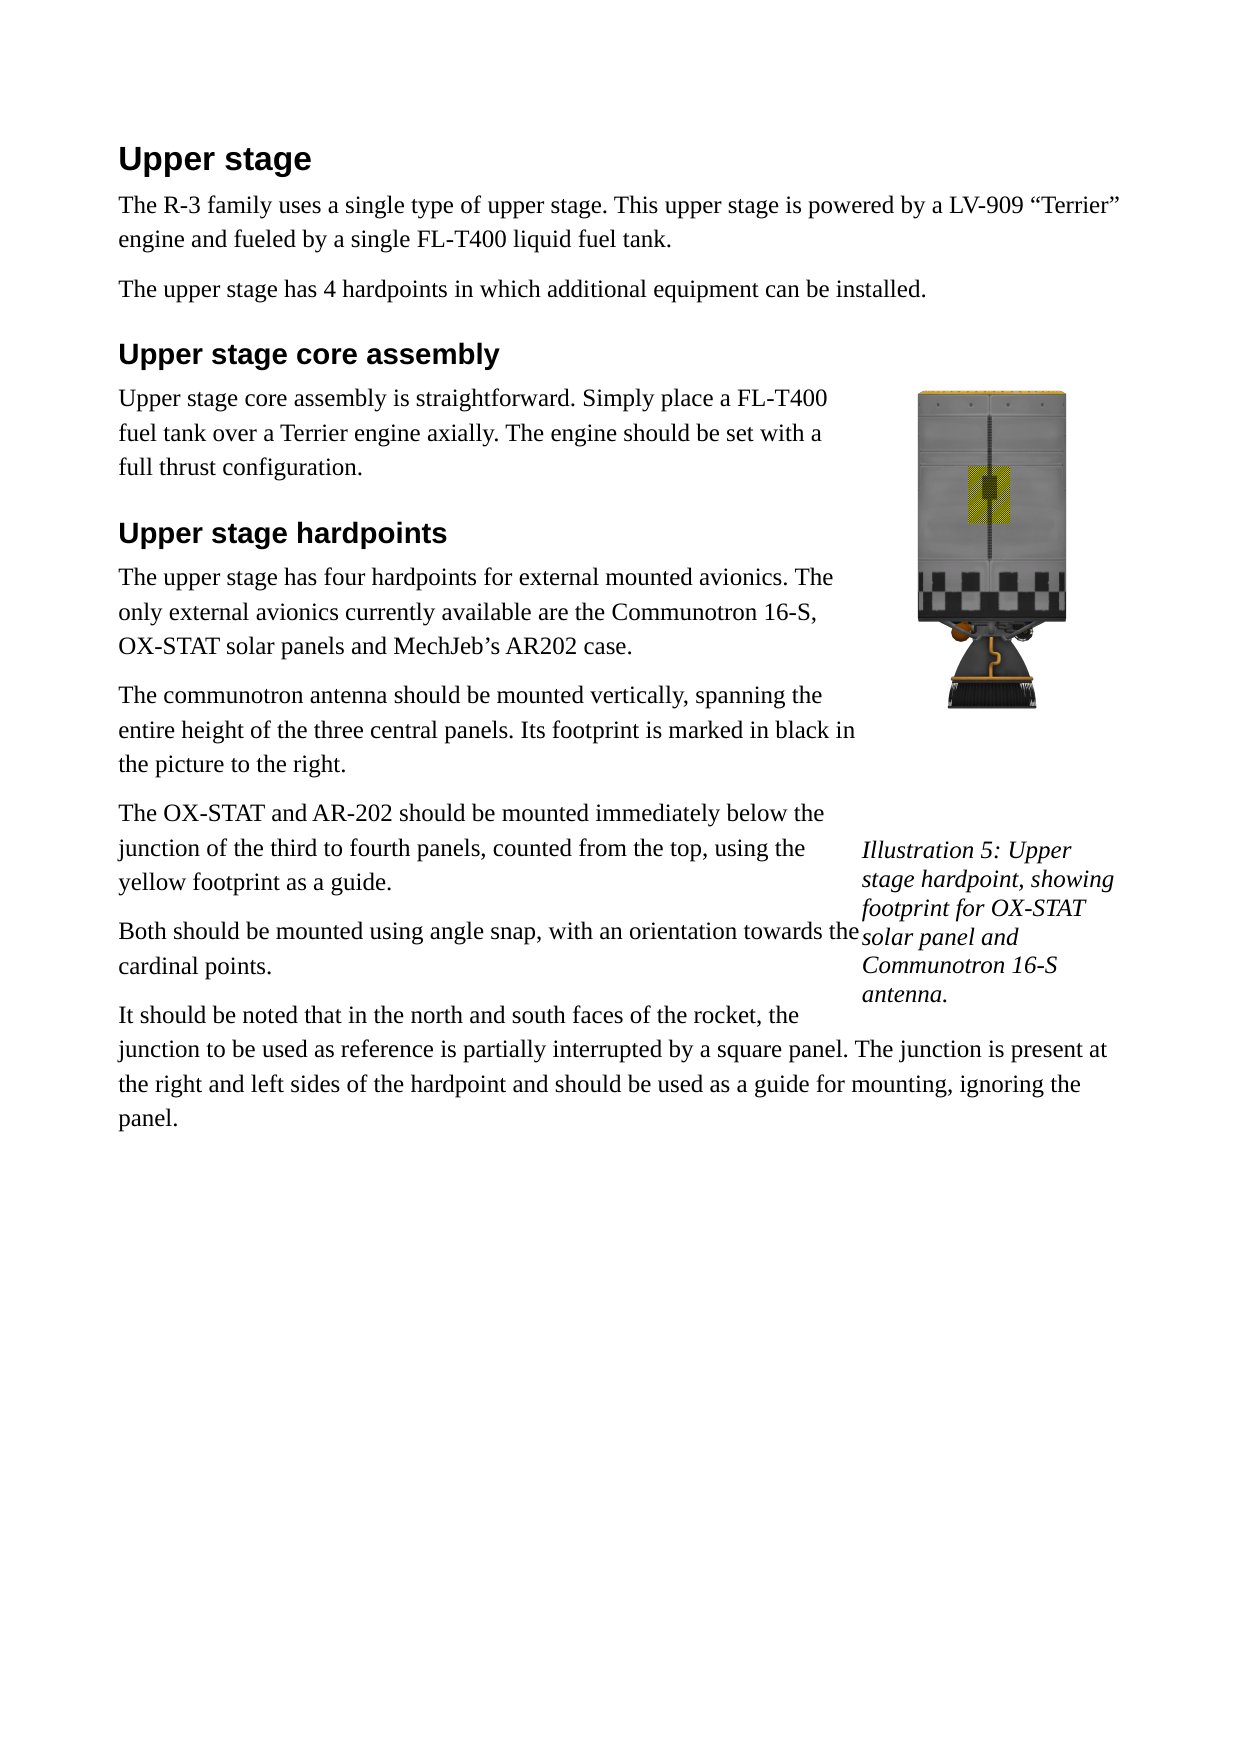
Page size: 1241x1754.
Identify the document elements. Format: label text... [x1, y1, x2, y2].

text Illustration 5: Upper stage hardpoint, showing footprint for OX-STAT solar panel and Communotron 16-S antenna. [862, 767, 1122, 1008]
text The upper stage has four hardpoints for external mounted avionics. The only external avionics currently available are the Communotron 16-S, OX-STAT solar panels and MechJeb’s AR202 case. [118, 562, 861, 660]
subtitle Upper stage core assembly [118, 337, 861, 371]
text The R-3 family uses a single type of upper stage. This upper stage is powered by a LV-909 “Terrier” engine and fueled by a single FL-T400 liquid fuel tank. [118, 190, 1122, 253]
text The communotron antenna should be mounted vertically, spanning the entire height of the three central panels. Its footprint is marked in black in the picture to the right. [118, 680, 862, 778]
text The upper stage has 4 hardpoints in which additional equipment can be installed. [118, 274, 1122, 302]
text It should be noted that in the north and south faces of the rocket, the junction to be used as reference is partially interrupted by a square panel. The junction is present at the right and left sides of the hardpoint and should be used as a guide for mounting, ignoring the panel. [118, 1000, 1122, 1132]
subtitle Upper stage hardpoints [118, 516, 861, 550]
text The OX-STAT and AR-202 should be mounted immediately below the junction of the third to fourth panels, counted from the top, using the yellow footprint as a guide. [118, 798, 862, 896]
text Both should be mounted using angle snap, with an orientation towards the cardinal points. [118, 916, 862, 980]
picture [861, 335, 1123, 767]
subtitle [862, 323, 1122, 335]
subtitle Upper stage [118, 139, 1122, 178]
text Upper stage core assembly is straightforward. Simply place a FL-T400 fuel tank over a Terrier engine axially. The engine should be set with a full thrust configuration. [118, 383, 861, 481]
